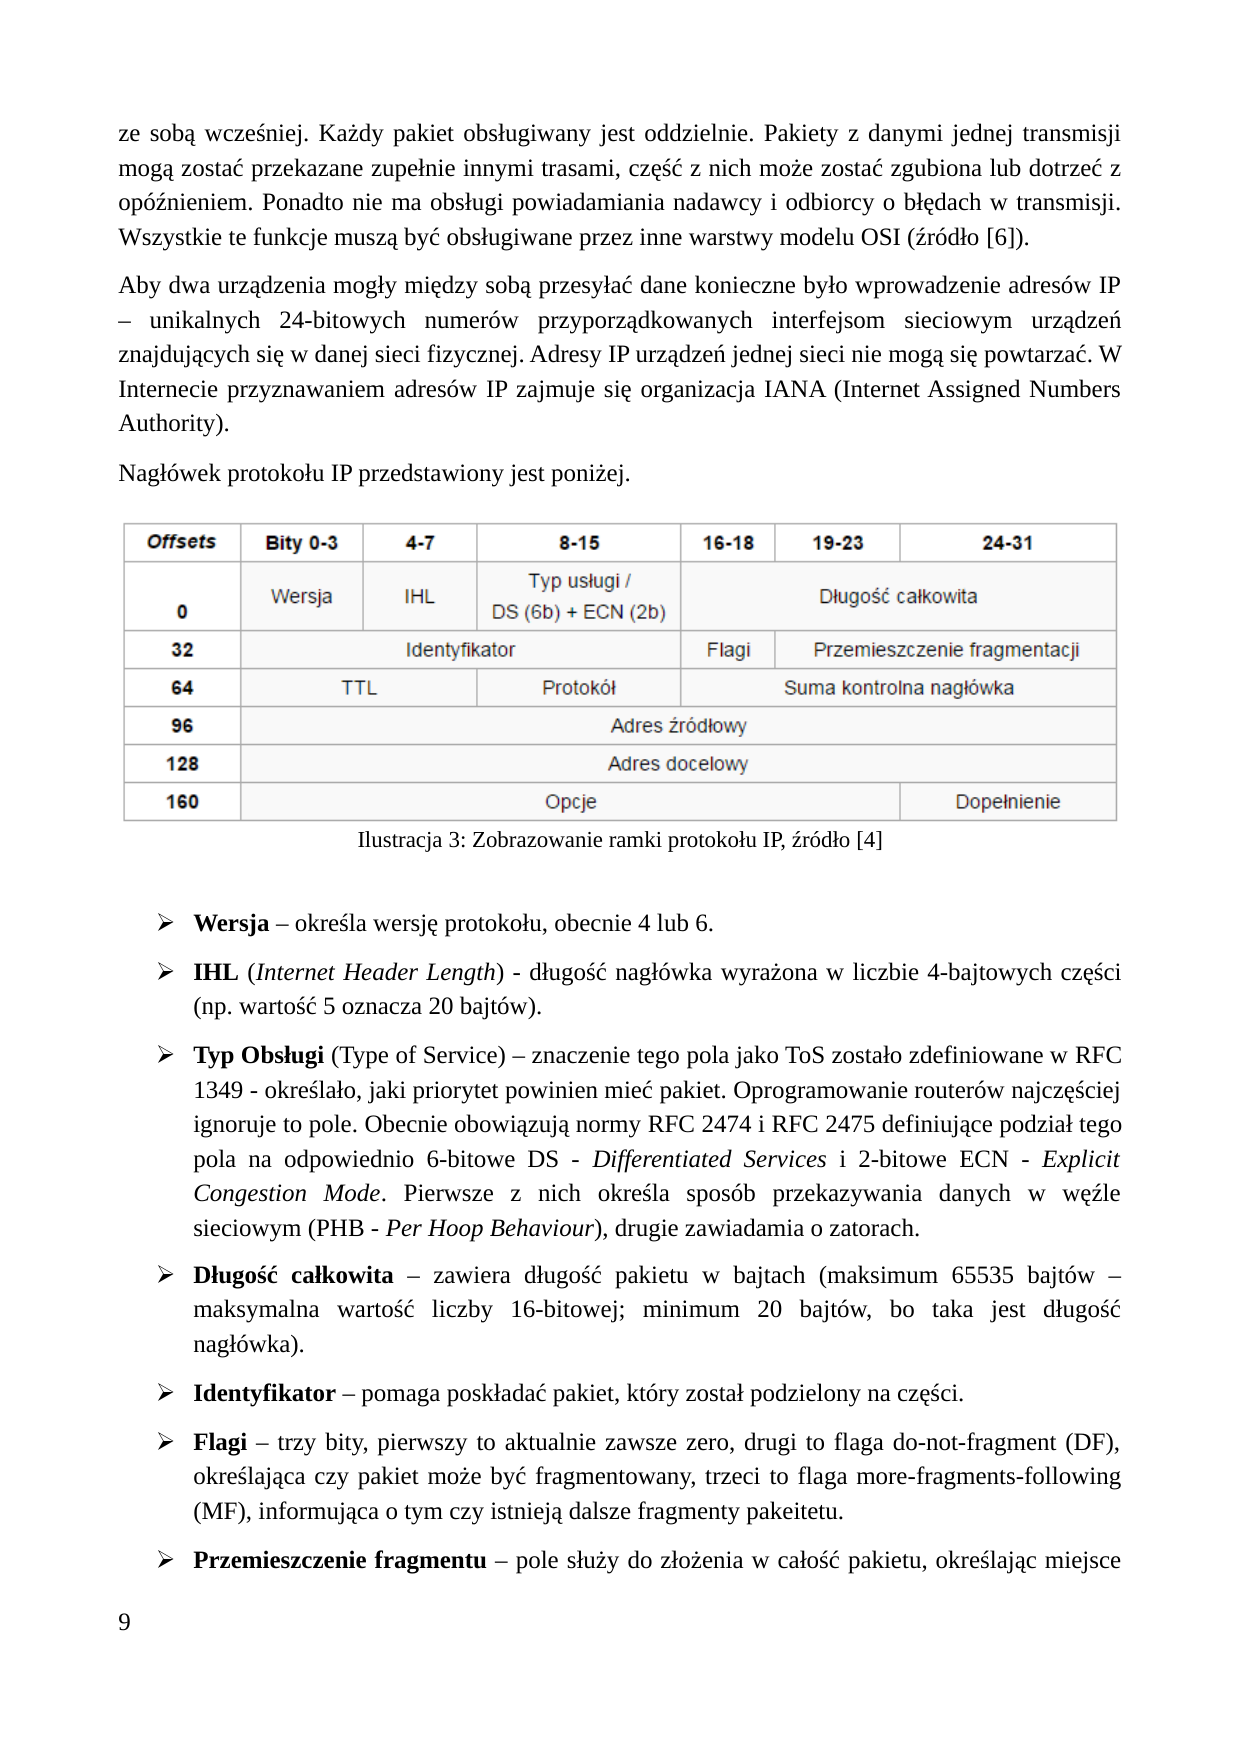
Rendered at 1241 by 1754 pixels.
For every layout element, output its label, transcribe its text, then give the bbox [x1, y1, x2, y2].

list Flagi – trzy bity, pierwszy to aktualnie zawsze zero, drugi to flaga do-not-fragment (DF), określająca czy pakiet może być fragmentowany, trzeci to flaga more-fragments-following (MF), informująca o tym czy istnieją dalsze fragmenty pakeitetu. [156, 1427, 1122, 1524]
list Przemieszczenie fragmentu – pole służy do złożenia w całość pakietu, określając miejsce [156, 1545, 1122, 1573]
text Aby dwa urządzenia mogły między sobą przesyłać dane konieczne było wprowadzenie adresów IP – unikalnych 24-bitowych numerów przyporządkowanych interfejsom sieciowym urządzeń znajdujących się w danej sieci fizycznej. Adresy IP urządzeń jednej sieci nie mogą się powtarzać. W Internecie przyznawaniem adresów IP zajmuje się organizacja IANA (Internet Assigned Numbers Authority). [118, 271, 1122, 437]
list Identyfikator – pomaga poskładać pakiet, który został podzielony na części. [156, 1378, 1122, 1406]
text Nagłówek protokołu IP przedstawiony jest poniżej. [118, 458, 1122, 486]
text ze sobą wcześniej. Każdy pakiet obsługiwany jest oddzielnie. Pakiety z danymi jednej transmisji mogą zostać przekazane zupełnie innymi trasami, część z nich może zostać zgubiona lub dotrzeć z opóźnieniem. Ponadto nie ma obsługi powiadamiania nadawcy i odbiorcy o błędach w transmisji. Wszystkie te funkcje muszą być obsługiwane przez inne warstwy modelu OSI (źródło [6]). [118, 118, 1122, 250]
list Typ Obsługi (Type of Service) – znaczenie tego pola jako ToS zostało zdefiniowane w RFC 1349 - określało, jaki priorytet powinien mieć pakiet. Oprogramowanie routerów najczęściej ignoruje to pole. Obecnie obowiązują normy RFC 2474 i RFC 2475 definiujące podział tego pola na odpowiednio 6-bitowe DS - Differentiated Services i 2-bitowe ECN - Explicit Congestion Mode. Pierwsze z nich określa sposób przekazywania danych w węźle sieciowym (PHB - Per Hoop Behaviour), drugie zawiadamia o zatorach. [156, 1040, 1122, 1241]
list Długość całkowita – zawiera długość pakietu w bajtach (maksimum 65535 bajtów – maksymalna wartość liczby 16-bitowej; minimum 20 bajtów, bo taka jest długość nagłówka). [156, 1260, 1122, 1357]
text Ilustracja 3: Zobrazowanie ramki protokołu IP, źródło [4] [118, 827, 1122, 853]
picture [118, 519, 1123, 827]
list IHL (Internet Header Length) - długość nagłówka wyrażona w liczbie 4-bajtowych części (np. wartość 5 oznacza 20 bajtów). [156, 957, 1122, 1020]
list Wersja – określa wersję protokołu, obecnie 4 lub 6. [156, 908, 1122, 936]
